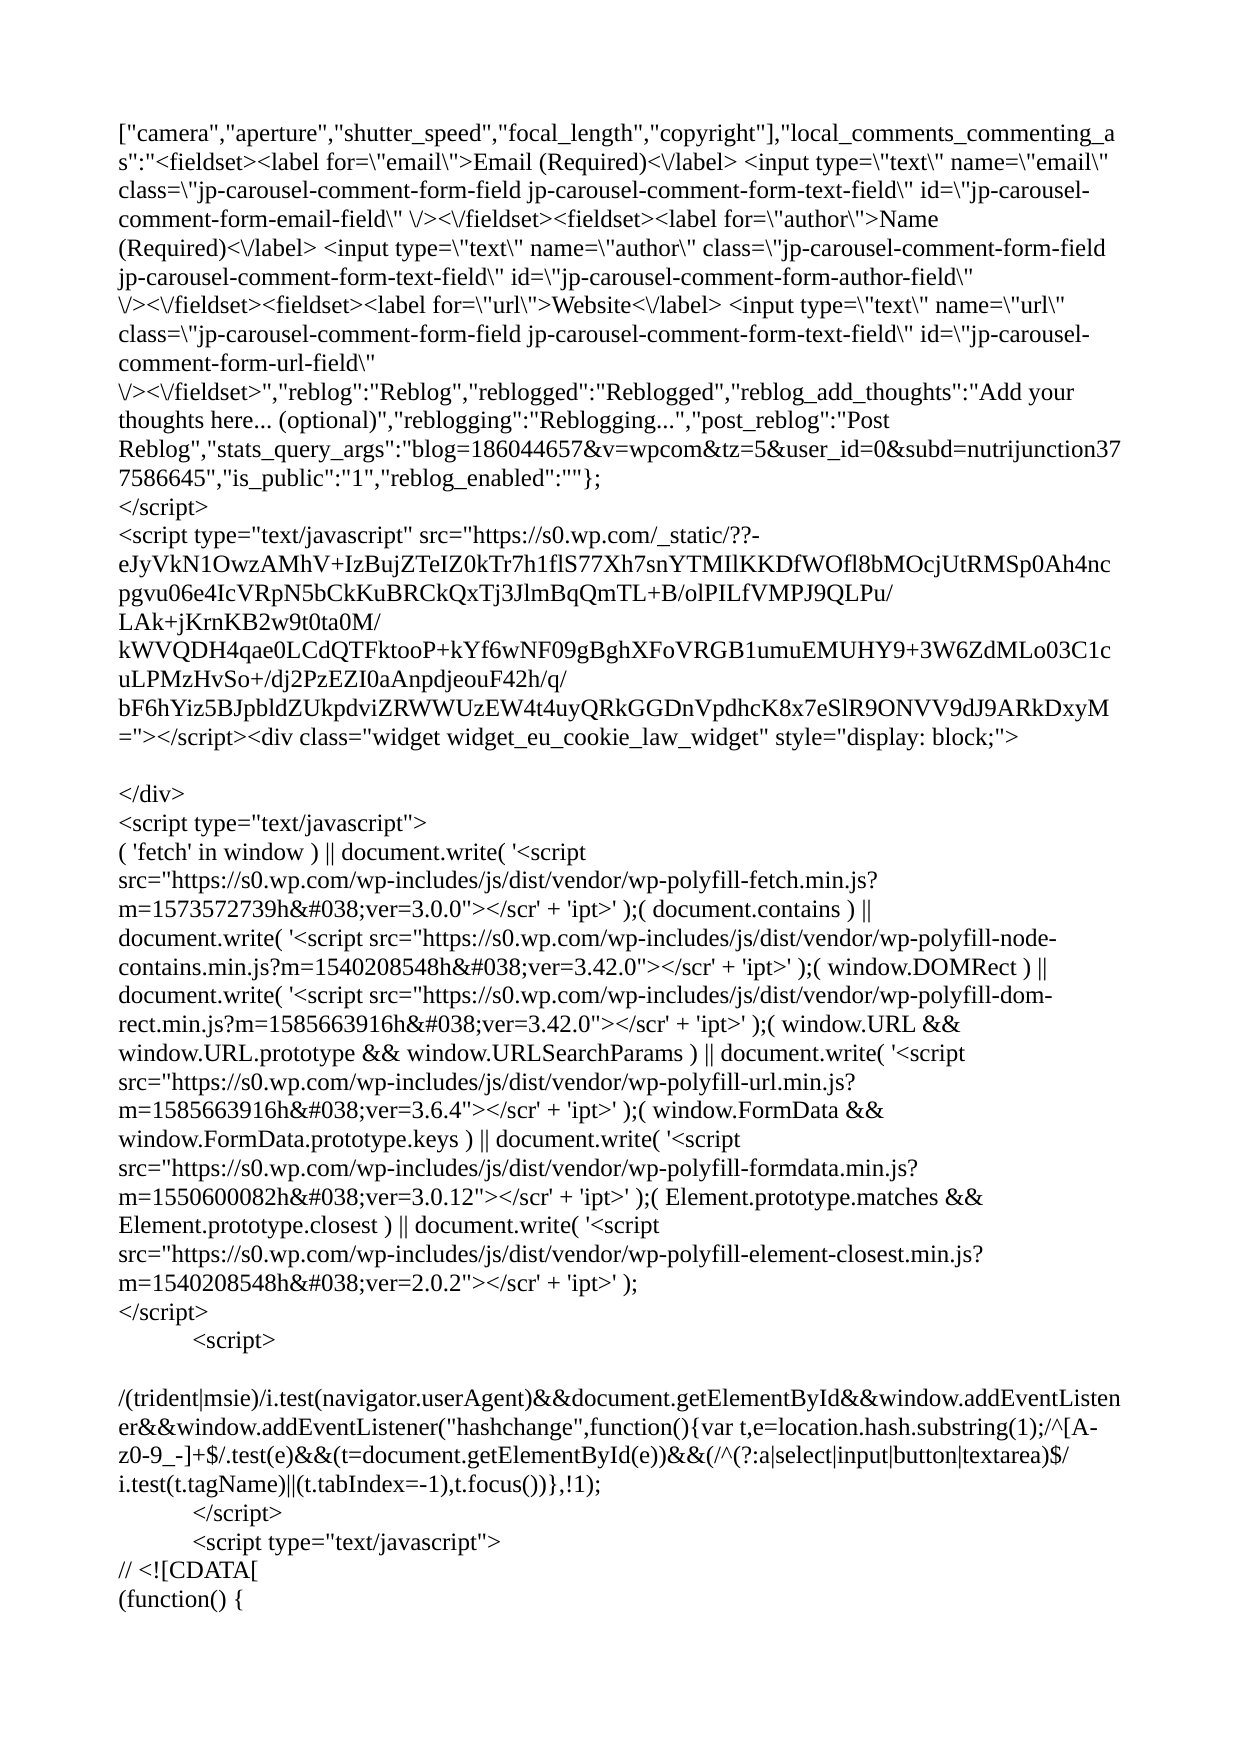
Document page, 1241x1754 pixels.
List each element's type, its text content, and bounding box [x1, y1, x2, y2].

text ["camera","aperture","shutter_speed","focal_length","copyright"],"local_comments_commenting_as":"<fieldset><label for=\"email\">Email (Required)<\/label> <input type=\"text\" name=\"email\" class=\"jp-carousel-comment-form-field jp-carousel-comment-form-text-field\" id=\"jp-carousel-comment-form-email-field\" \/><\/fieldset><fieldset><label for=\"author\">Name (Required)<\/label> <input type=\"text\" name=\"author\" class=\"jp-carousel-comment-form-field jp-carousel-comment-form-text-field\" id=\"jp-carousel-comment-form-author-field\" \/><\/fieldset><fieldset><label for=\"url\">Website<\/label> <input type=\"text\" name=\"url\" class=\"jp-carousel-comment-form-field jp-carousel-comment-form-text-field\" id=\"jp-carousel-comment-form-url-field\" \/><\/fieldset>","reblog":"Reblog","reblogged":"Reblogged","reblog_add_thoughts":"Add your thoughts here... (optional)","reblogging":"Reblogging...","post_reblog":"Post Reblog","stats_query_args":"blog=186044657&v=wpcom&tz=5&user_id=0&subd=nutrijunction377586645","is_public":"1","reblog_enabled":""}; [118, 118, 1122, 492]
text </div> [118, 779, 1122, 808]
text </script> [118, 1498, 1122, 1527]
text <script> [118, 1326, 1122, 1354]
text <script type="text/javascript"> [118, 808, 1122, 837]
text </script> [118, 492, 1122, 521]
text /(trident|msie)/i.test(navigator.userAgent)&&document.getElementById&&window.addEventListener&&window.addEventListener("hashchange",function(){var t,e=location.hash.substring(1);/^[A-z0-9_-]+$/.test(e)&&(t=document.getElementById(e))&&(/^(?:a|select|input|button|textarea)$/i.test(t.tagName)||(t.tabIndex=-1),t.focus())},!1); [118, 1354, 1122, 1498]
text (function() { [118, 1584, 1122, 1613]
text // <![CDATA[ [118, 1556, 1122, 1584]
text </script> [118, 1297, 1122, 1326]
text <script type="text/javascript" src="https://s0.wp.com/_static/??-eJyVkN1OwzAMhV+IzBujZTeIZ0kTr7h1flS77Xh7snYTMIlKKDfWOfl8bMOcjUtRMSp0Ah4ncpgvu06e4IcVRpN5bCkKuBRCkQxTj3JlmBqQmTL+B/olPILfVMPJ9QLPu/LAk+jKrnKB2w9t0ta0M/kWVQDH4qae0LCdQTFktooP+kYf6wNF09gBghXFoVRGB1umuEMUHY9+3W6ZdMLo03C1cuLPMzHvSo+/dj2PzEZI0aAnpdjeouF42h/q/bF6hYiz5BJpbldZUkpdviZRWWUzEW4t4uyQRkGGDnVpdhcK8x7eSlR9ONVV9dJ9ARkDxyM="></script><div class="widget widget_eu_cookie_law_widget" style="display: block;"> [118, 521, 1122, 751]
text ( 'fetch' in window ) || document.write( '<script src="https://s0.wp.com/wp-includes/js/dist/vendor/wp-polyfill-fetch.min.js?m=1573572739h&#038;ver=3.0.0"></scr' + 'ipt>' );( document.contains ) || document.write( '<script src="https://s0.wp.com/wp-includes/js/dist/vendor/wp-polyfill-node-contains.min.js?m=1540208548h&#038;ver=3.42.0"></scr' + 'ipt>' );( window.DOMRect ) || document.write( '<script src="https://s0.wp.com/wp-includes/js/dist/vendor/wp-polyfill-dom-rect.min.js?m=1585663916h&#038;ver=3.42.0"></scr' + 'ipt>' );( window.URL && window.URL.prototype && window.URLSearchParams ) || document.write( '<script src="https://s0.wp.com/wp-includes/js/dist/vendor/wp-polyfill-url.min.js?m=1585663916h&#038;ver=3.6.4"></scr' + 'ipt>' );( window.FormData && window.FormData.prototype.keys ) || document.write( '<script src="https://s0.wp.com/wp-includes/js/dist/vendor/wp-polyfill-formdata.min.js?m=1550600082h&#038;ver=3.0.12"></scr' + 'ipt>' );( Element.prototype.matches && Element.prototype.closest ) || document.write( '<script src="https://s0.wp.com/wp-includes/js/dist/vendor/wp-polyfill-element-closest.min.js?m=1540208548h&#038;ver=2.0.2"></scr' + 'ipt>' ); [118, 837, 1122, 1297]
text <script type="text/javascript"> [118, 1527, 1122, 1556]
